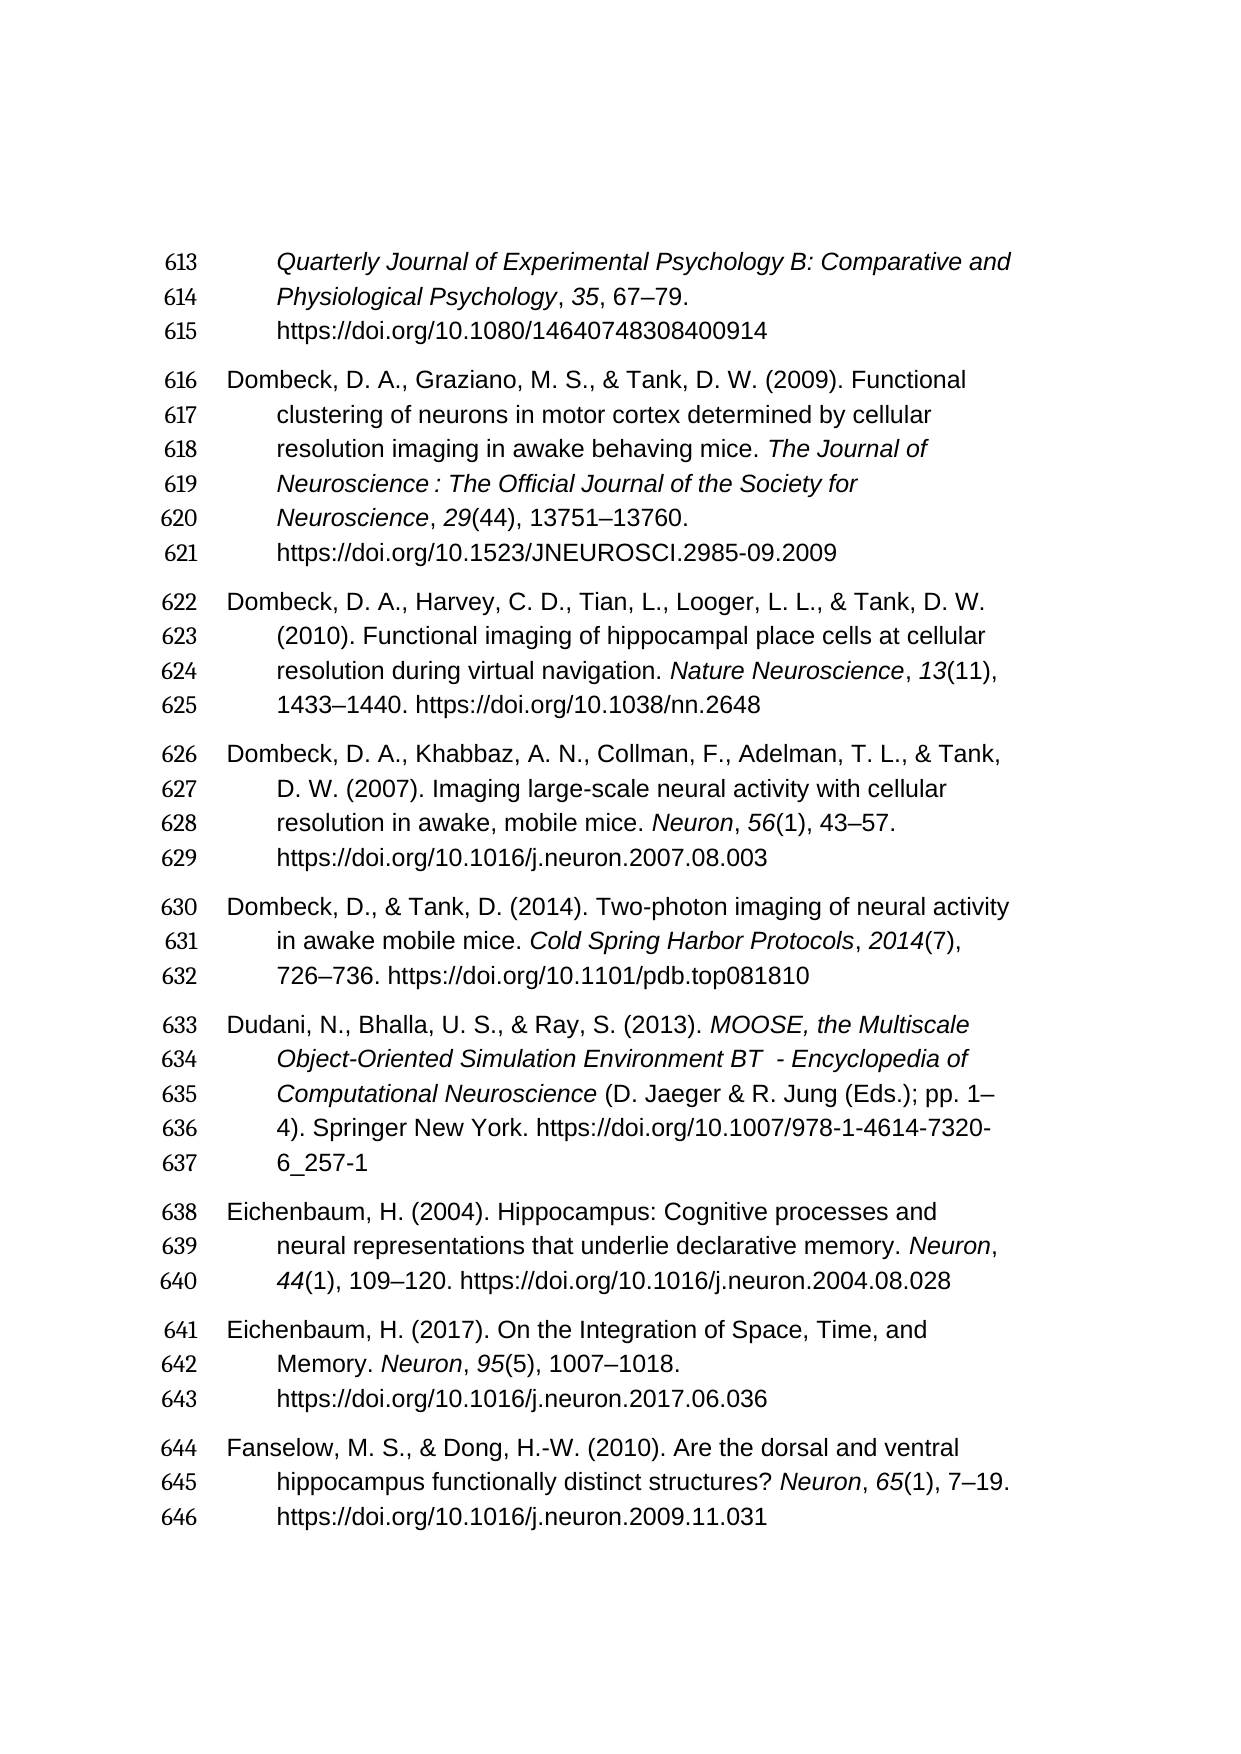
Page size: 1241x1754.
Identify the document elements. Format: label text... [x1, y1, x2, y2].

text Dombeck, D. A., Khabbaz, A. N., Collman, F., Adelman, T. L., & Tank, D. W. (2007). Imaging large-scale neural activity with cellular resolution in awake, mobile mice. Neuron, 56(1), 43–57. https://doi.org/10.1016/j.neuron.2007.08.003 [226, 739, 1014, 871]
text Dombeck, D., & Tank, D. (2014). Two-photon imaging of neural activity in awake mobile mice. Cold Spring Harbor Protocols, 2014(7), 726–736. https://doi.org/10.1101/pdb.top081810 [226, 892, 1014, 989]
text Dombeck, D. A., Harvey, C. D., Tian, L., Looger, L. L., & Tank, D. W. (2010). Functional imaging of hippocampal place cells at cellular resolution during virtual navigation. Nature Neuroscience, 13(11), 1433–1440. https://doi.org/10.1038/nn.2648 [226, 587, 1014, 719]
text Eichenbaum, H. (2017). On the Integration of Space, Time, and Memory. Neuron, 95(5), 1007–1018. https://doi.org/10.1016/j.neuron.2017.06.036 [226, 1315, 1014, 1412]
text Dudani, N., Bhalla, U. S., & Ray, S. (2013). MOOSE, the Multiscale Object-Oriented Simulation Environment BT - Encyclopedia of Computational Neuroscience (D. Jaeger & R. Jung (Eds.); pp. 1–4). Springer New York. https://doi.org/10.1007/978-1-4614-7320-6_257-1 [226, 1010, 1014, 1176]
text Fanselow, M. S., & Dong, H.-W. (2010). Are the dorsal and ventral hippocampus functionally distinct structures? Neuron, 65(1), 7–19. https://doi.org/10.1016/j.neuron.2009.11.031 [226, 1433, 1014, 1530]
text Eichenbaum, H. (2004). Hippocampus: Cognitive processes and neural representations that underlie declarative memory. Neuron, 44(1), 109–120. https://doi.org/10.1016/j.neuron.2004.08.028 [226, 1197, 1014, 1294]
text Quarterly Journal of Experimental Psychology B: Comparative and Physiological Psychology, 35, 67–79. https://doi.org/10.1080/14640748308400914 [226, 247, 1014, 345]
text Dombeck, D. A., Graziano, M. S., & Tank, D. W. (2009). Functional clustering of neurons in motor cortex determined by cellular resolution imaging in awake behaving mice. The Journal of Neuroscience : The Official Journal of the Society for Neuroscience, 29(44), 13751–13760. https://doi.org/10.1523/JNEUROSCI.2985-09.2009 [226, 365, 1014, 566]
